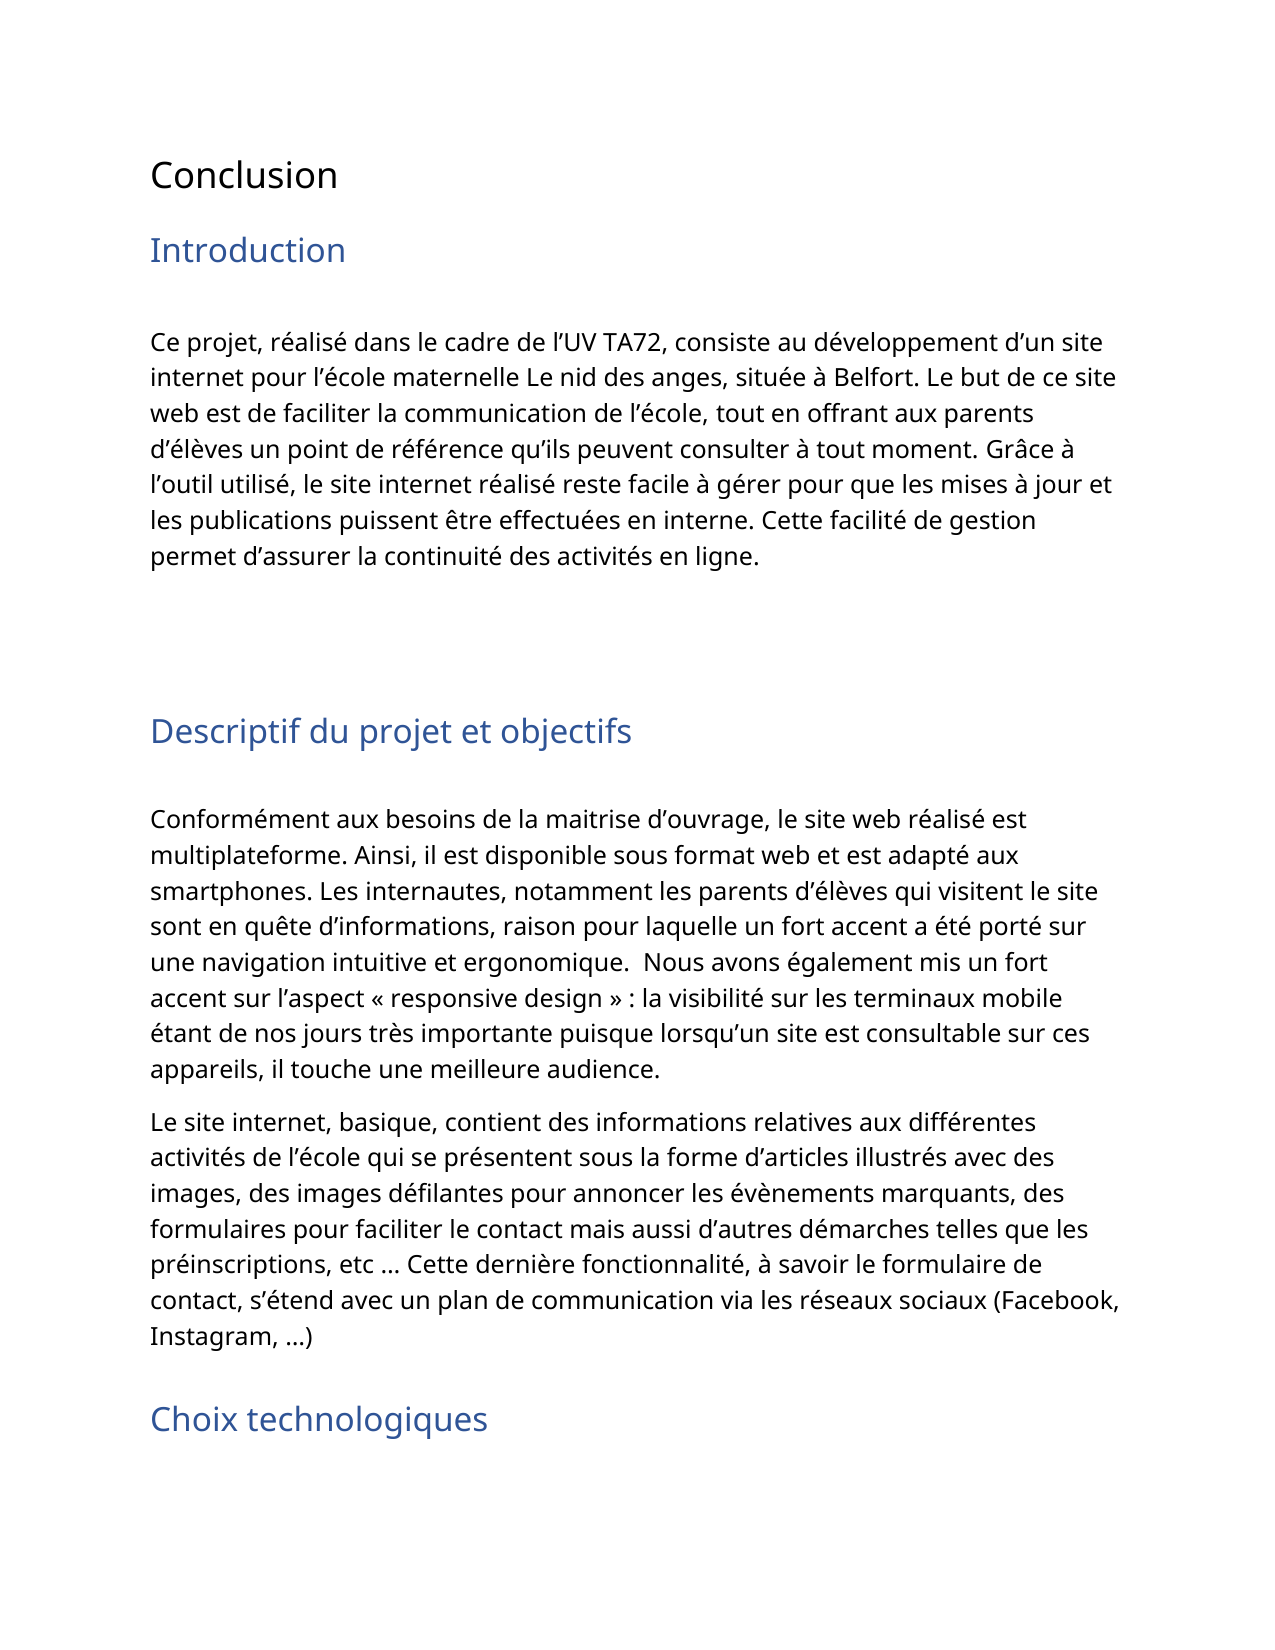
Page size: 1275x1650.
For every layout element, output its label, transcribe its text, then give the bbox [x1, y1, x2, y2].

text Le site internet, basique, contient des informations relatives aux différentes activités de l’école qui se présentent sous la forme d’articles illustrés avec des images, des images défilantes pour annoncer les évènements marquants, des formulaires pour faciliter le contact mais aussi d’autres démarches telles que les préinscriptions, etc … Cette dernière fonctionnalité, à savoir le formulaire de contact, s’étend avec un plan de communication via les réseaux sociaux (Facebook, Instagram, …) [150, 1104, 1125, 1353]
text Conformément aux besoins de la maitrise d’ouvrage, le site web réalisé est multiplateforme. Ainsi, il est disponible sous format web et est adapté aux smartphones. Les internautes, notamment les parents d’élèves qui visitent le site sont en quête d’informations, raison pour laquelle un fort accent a été porté sur une navigation intuitive et ergonomique. Nous avons également mis un fort accent sur l’aspect « responsive design » : la visibilité sur les terminaux mobile étant de nos jours très importante puisque lorsqu’un site est consultable sur ces appareils, il touche une meilleure audience. [150, 802, 1125, 1086]
subtitle Introduction [150, 227, 1125, 272]
subtitle Descriptif du projet et objectifs [150, 708, 1125, 753]
subtitle Conclusion [150, 150, 1125, 200]
subtitle Choix technologiques [150, 1396, 1125, 1441]
text Ce projet, réalisé dans le cadre de l’UV TA72, consiste au développement d’un site internet pour l’école maternelle Le nid des anges, située à Belfort. Le but de ce site web est de faciliter la communication de l’école, tout en offrant aux parents d’élèves un point de référence qu’ils peuvent consulter à tout moment. Grâce à l’outil utilisé, le site internet réalisé reste facile à gérer pour que les mises à jour et les publications puissent être effectuées en interne. Cette facilité de gestion permet d’assurer la continuité des activités en ligne. [150, 324, 1125, 573]
